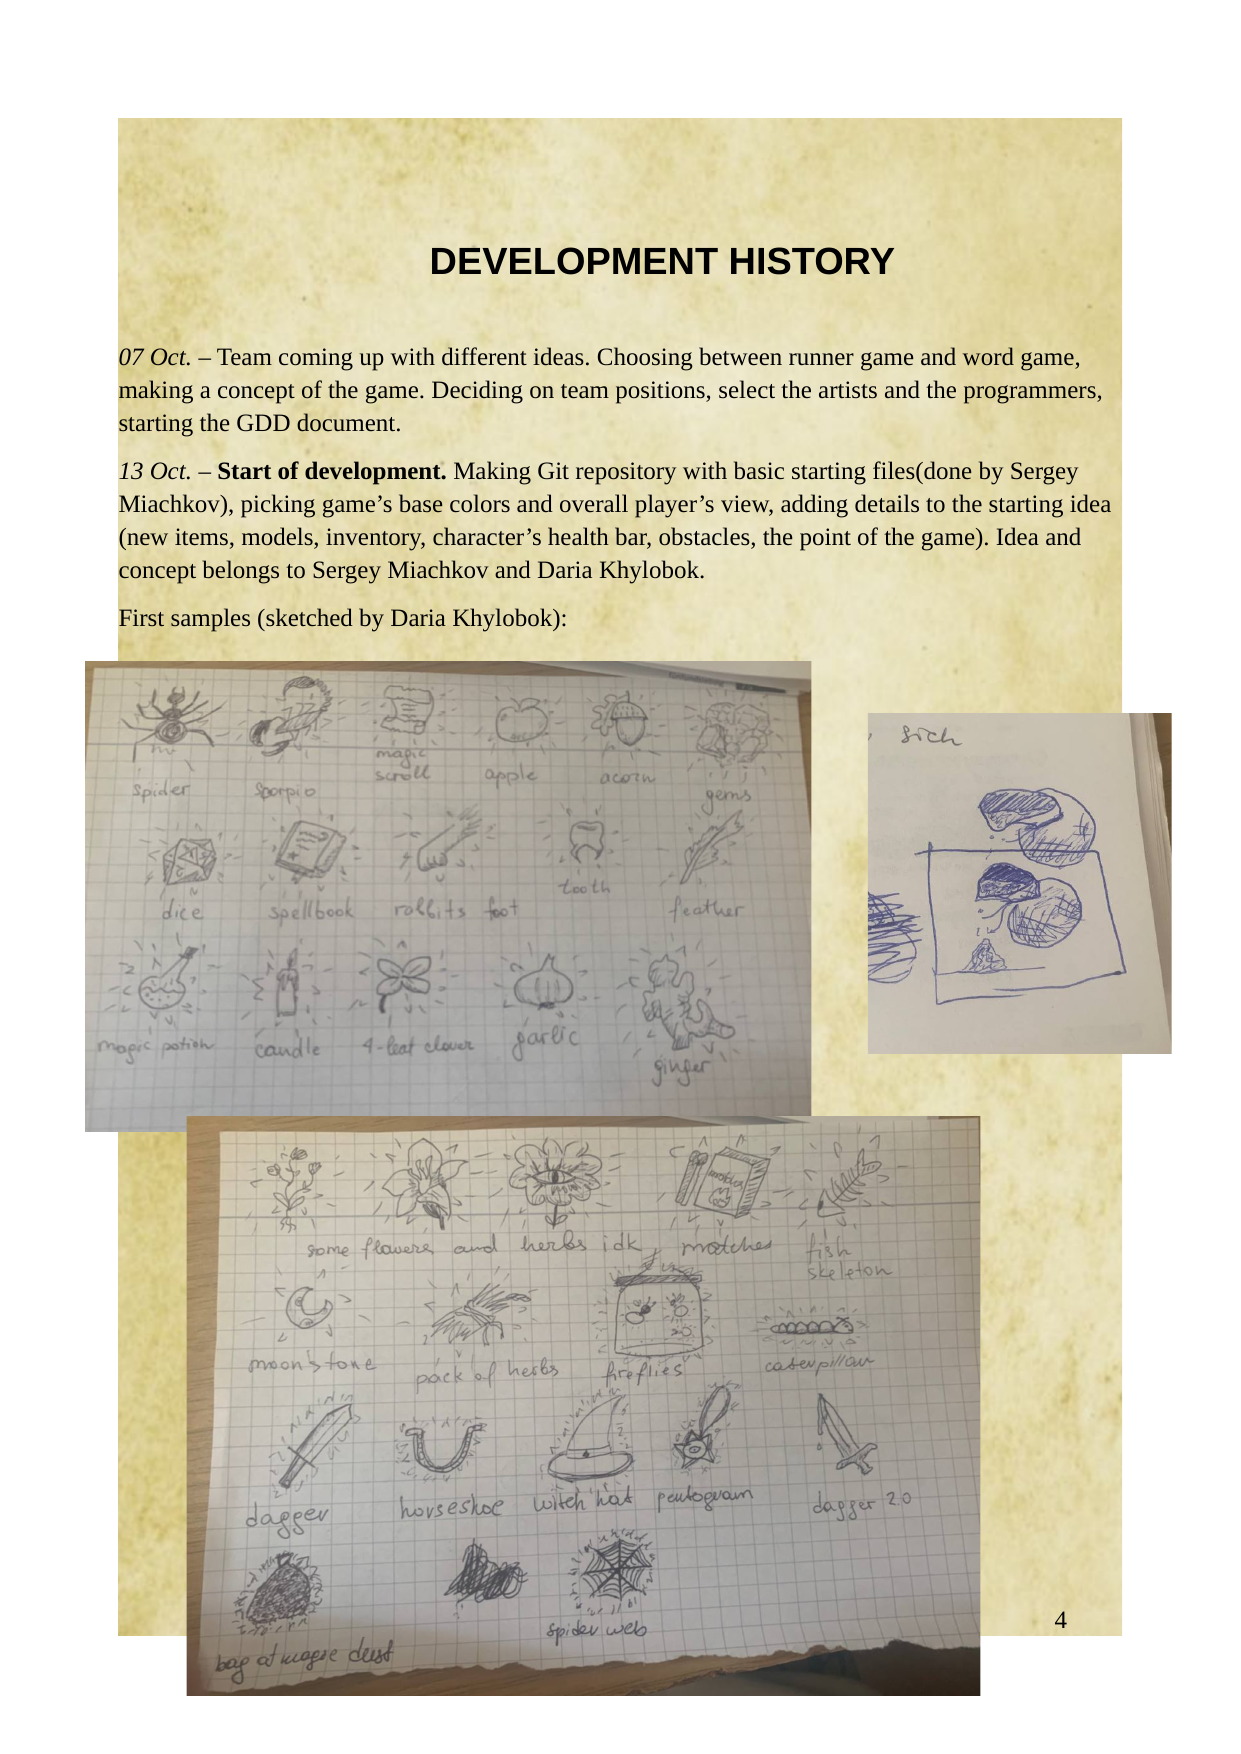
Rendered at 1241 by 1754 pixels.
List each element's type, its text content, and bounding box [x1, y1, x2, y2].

text 07 Oct. – Team coming up with different ideas. Choosing between runner game and word game, making a concept of the game. Deciding on team positions, select the artists and the programmers, starting the GDD document. [118, 342, 1122, 437]
picture [220, 584, 1021, 603]
text First samples (sketched by Daria Khylobok): [118, 603, 1122, 631]
text 13 Oct. – Start of development. Making Git repository with basic starting files(done by Sergey Miachkov), picking game’s base colors and overall player’s view, adding details to the starting idea (new items, models, inventory, character’s health bar, obstacles, the point of the game). Idea and concept belongs to Sergey Miachkov and Daria Khylobok. [118, 456, 1122, 584]
subtitle DEVELOPMENT HISTORY [118, 238, 1122, 282]
picture [85, 631, 1172, 1696]
